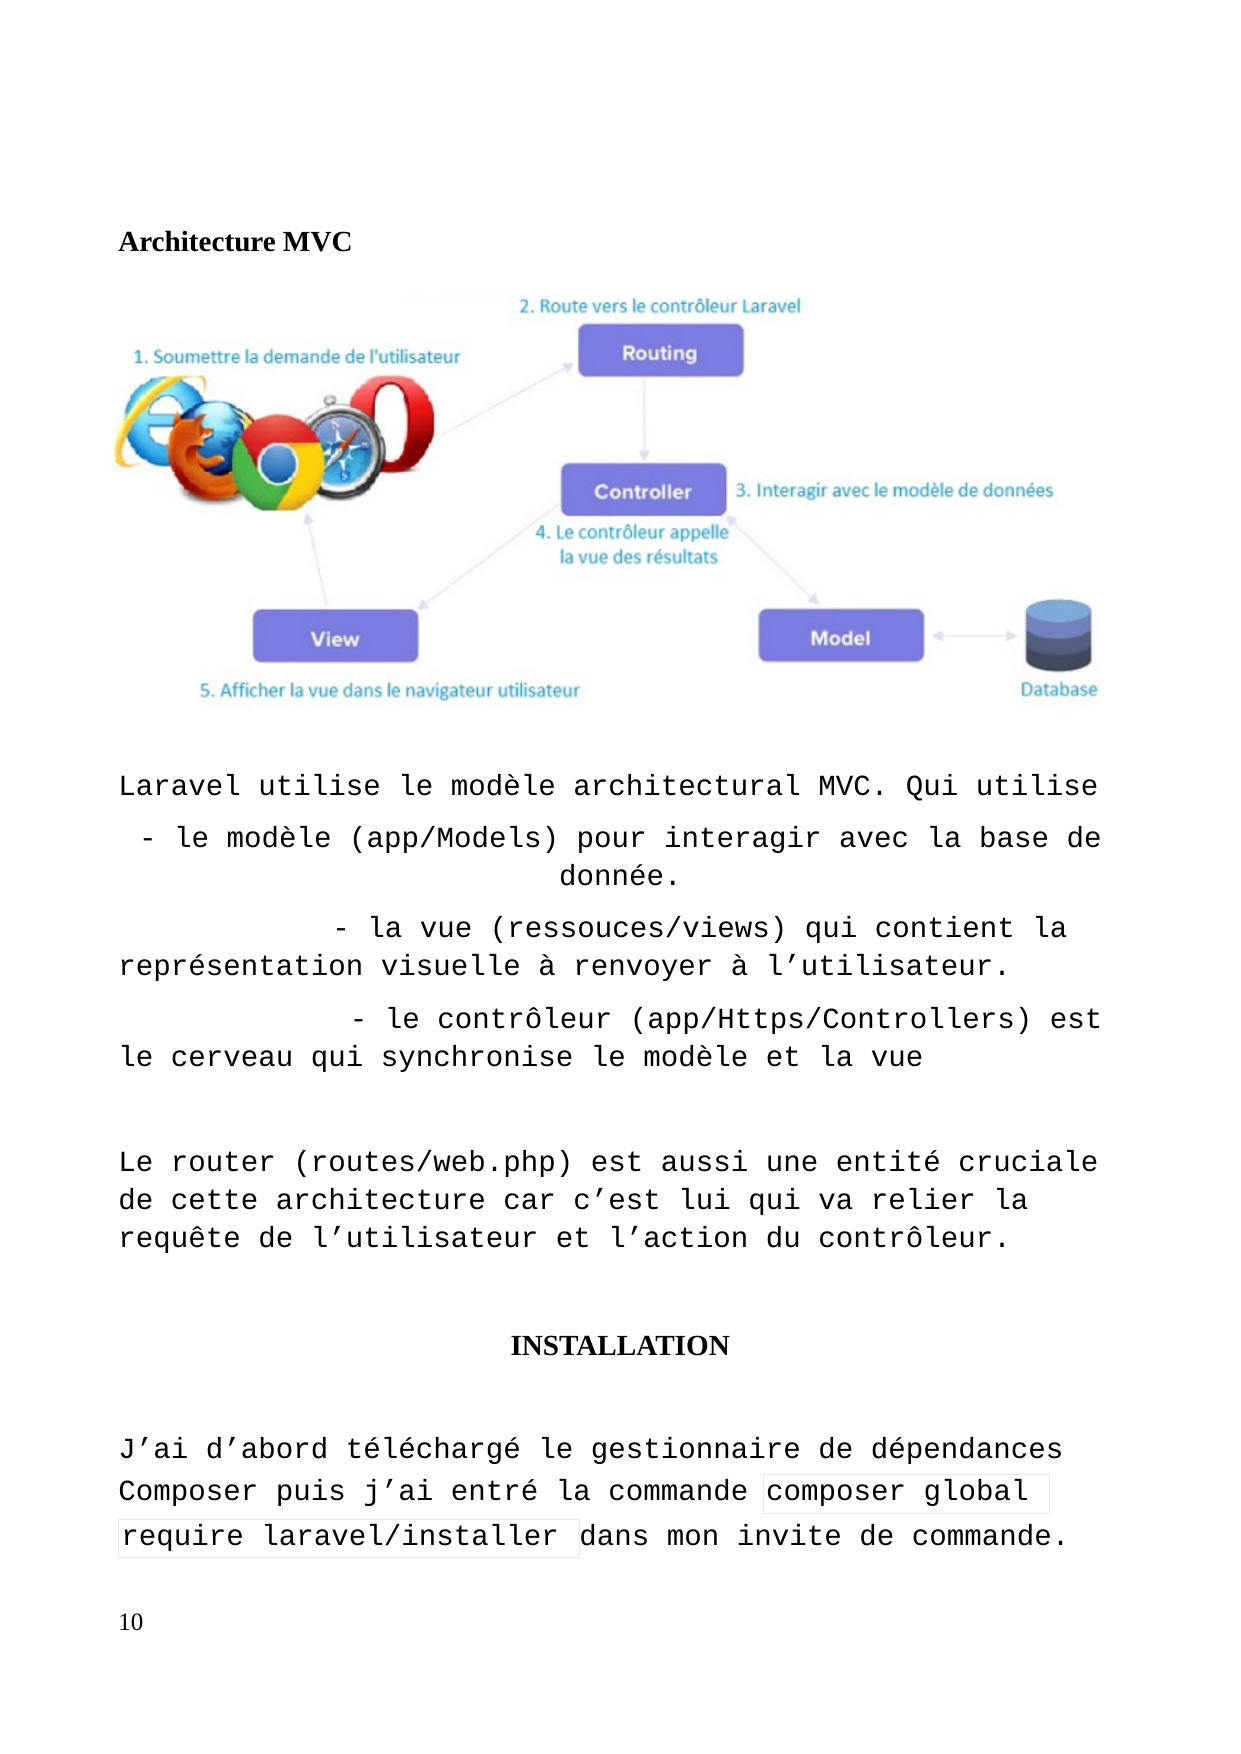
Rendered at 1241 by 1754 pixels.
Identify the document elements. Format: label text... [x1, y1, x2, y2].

text - le modèle (app/Models) pour interagir avec la base de donnée. [118, 823, 1122, 894]
text - le contrôleur (app/Https/Controllers) est le cerveau qui synchronise le modèle et la vue [118, 1004, 1122, 1075]
text Architecture MVC [118, 224, 1122, 258]
text J’ai d’abord téléchargé le gestionnaire de dépendances Composer puis j’ai entré la commande composer global require laravel/installer dans mon invite de commande. [118, 1435, 1122, 1557]
text - la vue (ressouces/views) qui contient la représentation visuelle à renvoyer à l’utilisateur. [118, 914, 1122, 984]
picture [108, 294, 1113, 713]
text Le router (routes/web.php) est aussi une entité cruciale de cette architecture car c’est lui qui va relier la requête de l’utilisateur et l’action du contrôleur. [118, 1147, 1122, 1256]
text Laravel utilise le modèle architectural MVC. Qui utilise [118, 771, 1122, 804]
text INSTALLATION [118, 1328, 1122, 1362]
